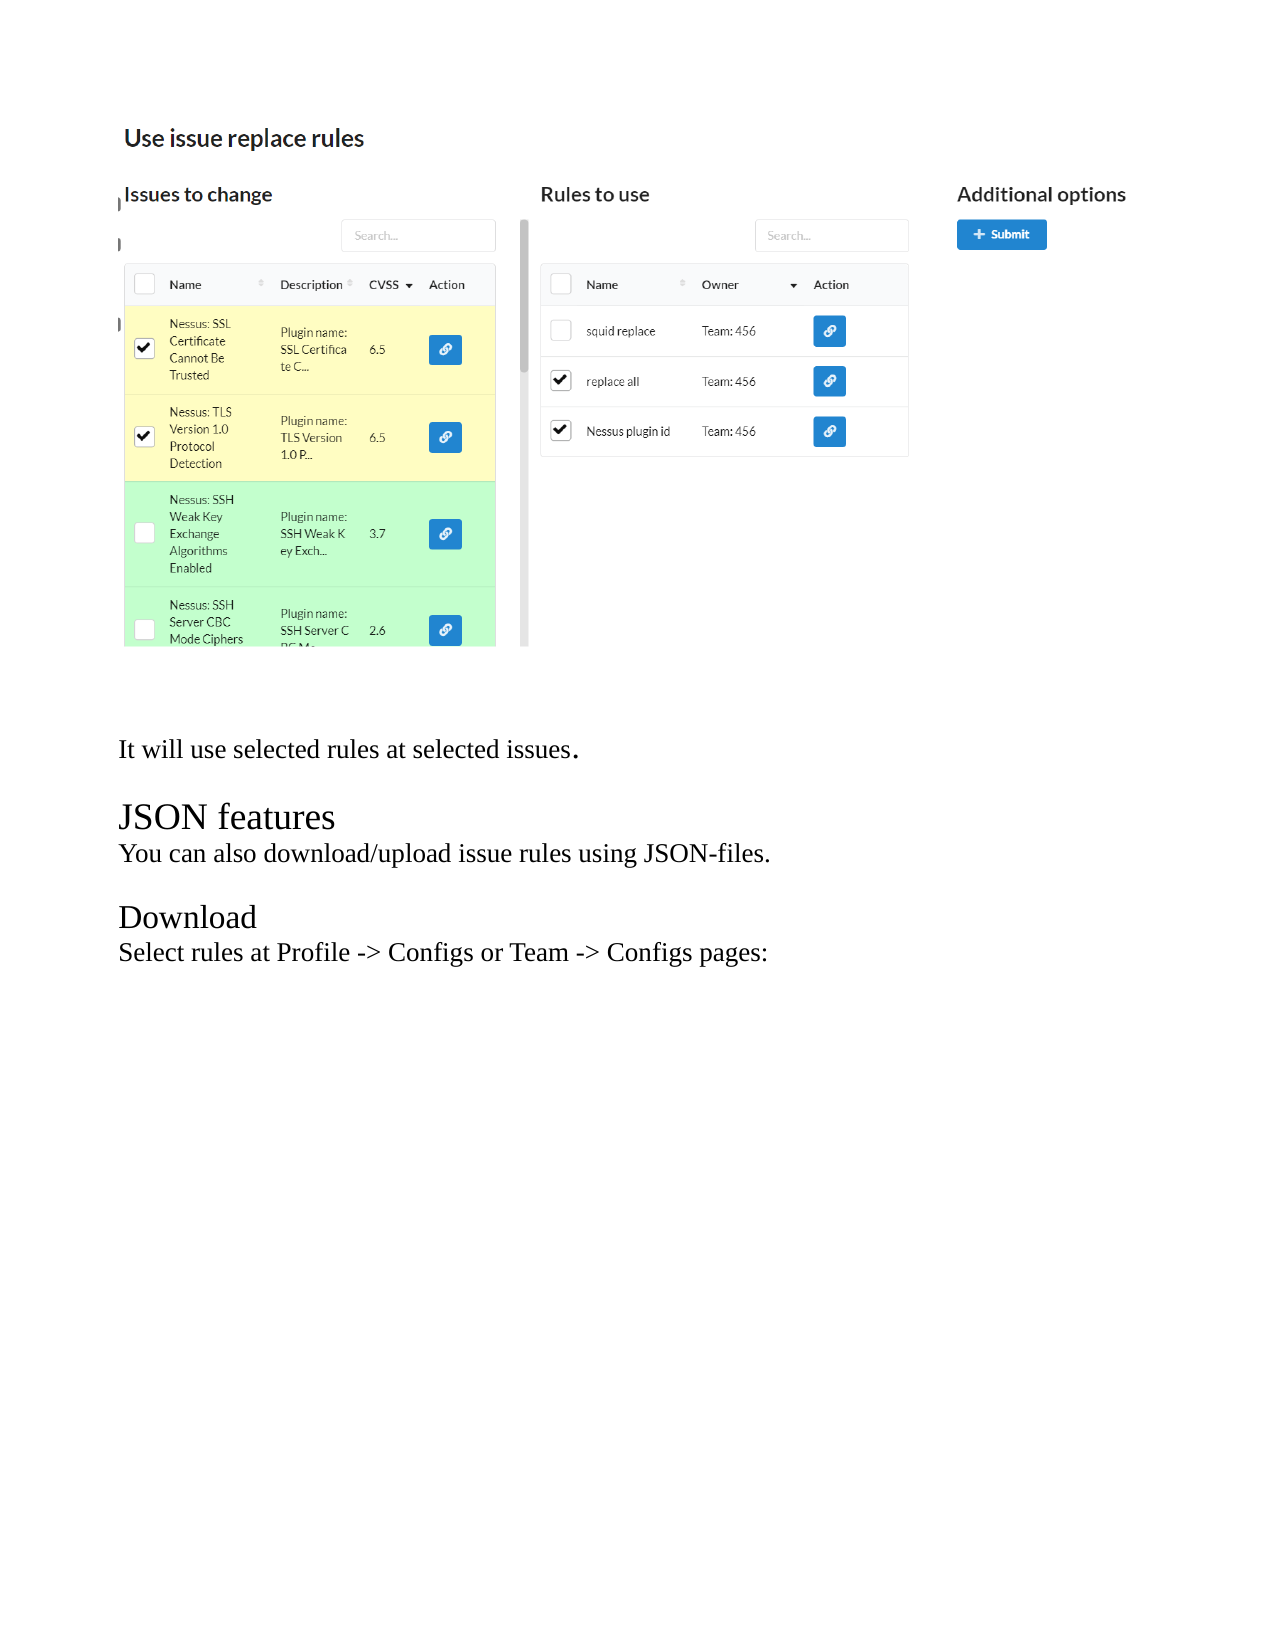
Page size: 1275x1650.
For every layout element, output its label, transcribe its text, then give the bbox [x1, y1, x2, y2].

text Select rules at Profile -> Configs or Team -> Configs pages: [118, 936, 1157, 967]
text Download [118, 897, 1157, 936]
text You can also download/upload issue rules using JSON-files. [118, 837, 1157, 869]
text JSON features [118, 794, 1157, 837]
text It will use selected rules at selected issues. [118, 727, 1157, 794]
picture [118, 118, 1157, 661]
